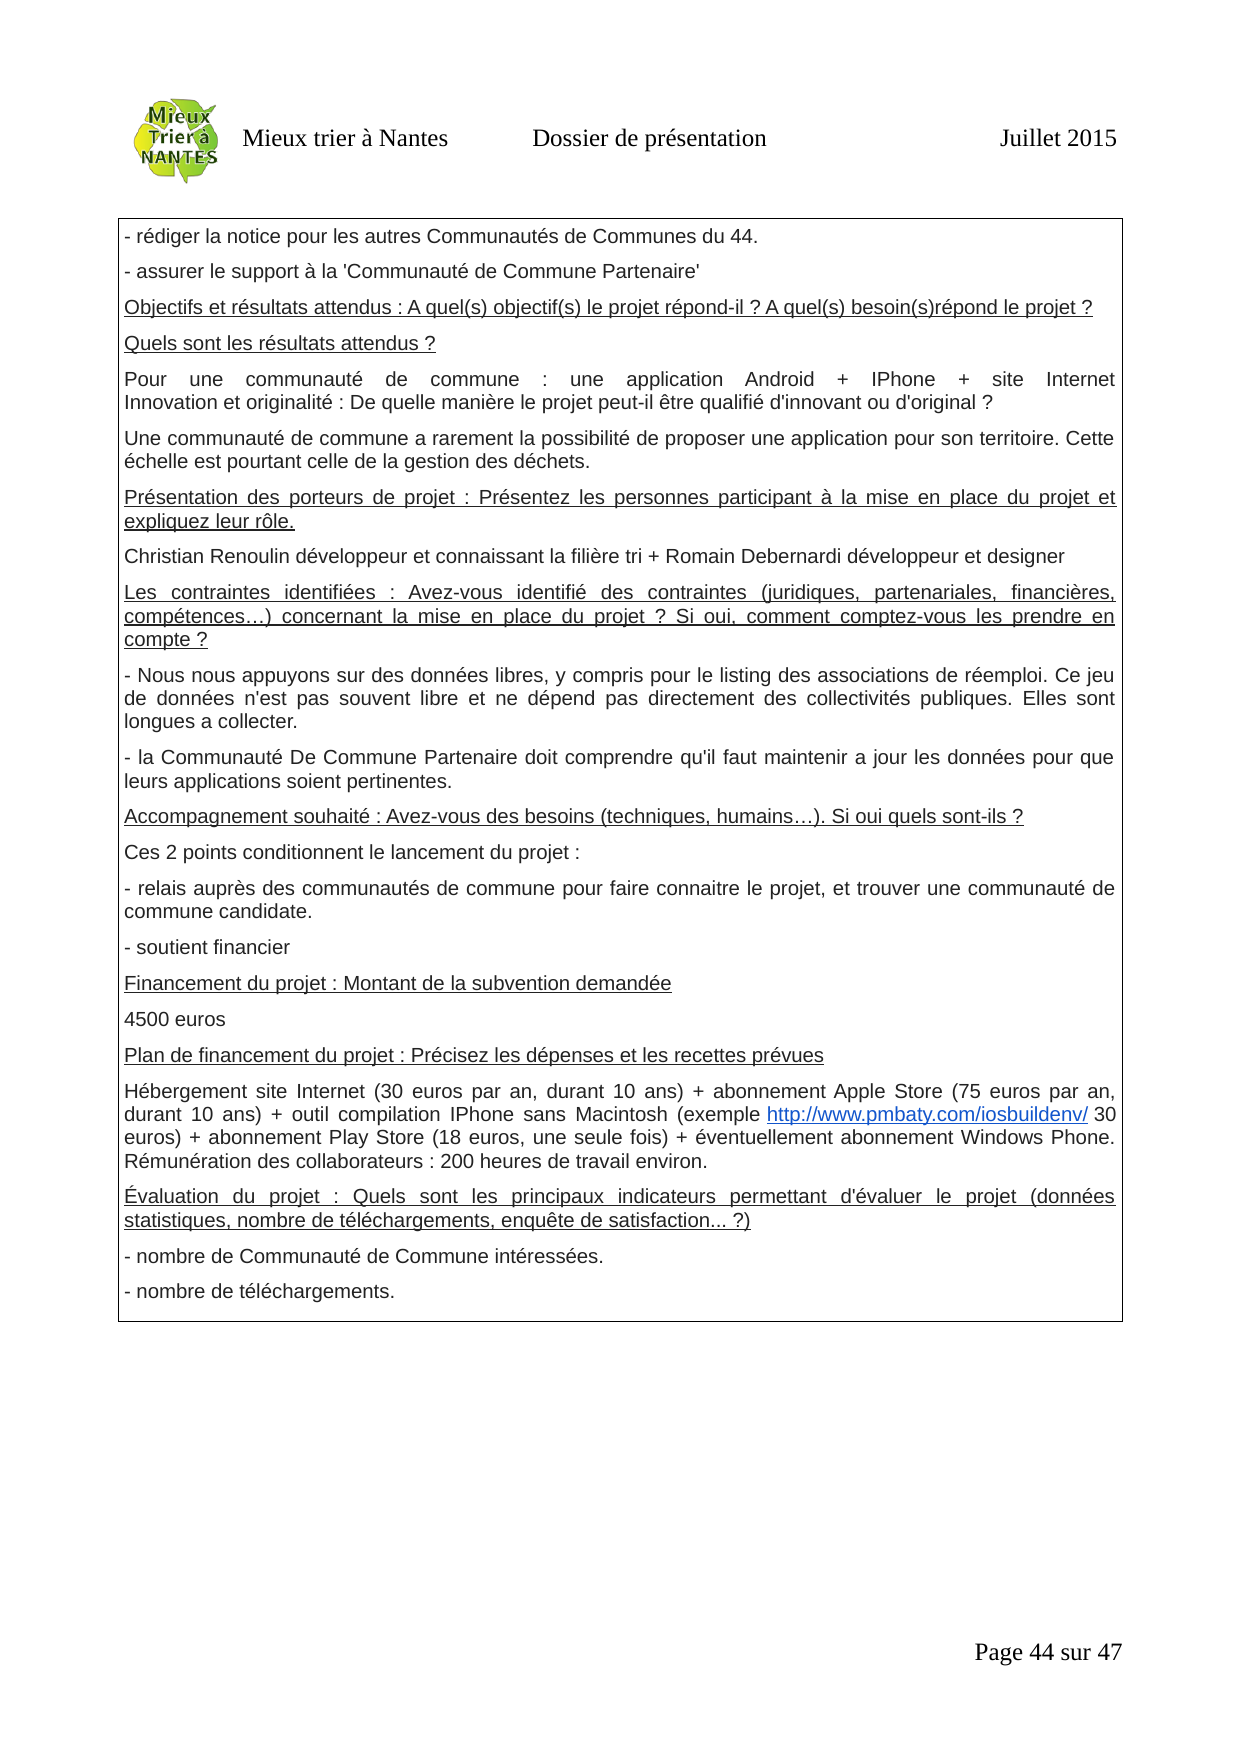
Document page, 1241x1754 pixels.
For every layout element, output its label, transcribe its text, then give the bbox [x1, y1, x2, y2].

picture [131, 95, 221, 185]
table_cell - rédiger la notice pour les autres Communautés de Communes du 44. - assurer le support à la 'Communauté de Commune Partenaire' Objectifs et résultats attendus : A quel(s) objectif(s) le projet répond-il ? A quel(s) besoin(s)répond le projet ? Quels sont les résultats attendus ? Pour une communauté de commune : une application Android + IPhone + site Internet Innovation et originalité : De quelle manière le projet peut-il être qualifié d'innovant ou d'original ? Une communauté de commune a rarement la possibilité de proposer une application pour son territoire. Cette échelle est pourtant celle de la gestion des déchets. Présentation des porteurs de projet : Présentez les personnes participant à la mise en place du projet et expliquez leur rôle. Christian Renoulin développeur et connaissant la filière tri + Romain Debernardi développeur et designer Les contraintes identifiées : Avez-vous identifié des contraintes (juridiques, partenariales, financières, compétences…) concernant la mise en place du projet ? Si oui, comment comptez-vous les prendre en compte ? - Nous nous appuyons sur des données libres, y compris pour le listing des associations de réemploi. Ce jeu de données n'est pas souvent libre et ne dépend pas directement des collectivités publiques. Elles sont longues a collecter. - la Communauté De Commune Partenaire doit comprendre qu'il faut maintenir a jour les données pour que leurs applications soient pertinentes. Accompagnement souhaité : Avez-vous des besoins (techniques, humains…). Si oui quels sont-ils ? Ces 2 points conditionnent le lancement du projet : - relais auprès des communautés de commune pour faire connaitre le projet, et trouver une communauté de commune candidate. - soutient financier Financement du projet : Montant de la subvention demandée 4500 euros Plan de financement du projet : Précisez les dépenses et les recettes prévues Hébergement site Internet (30 euros par an, durant 10 ans) + abonnement Apple Store (75 euros par an, durant 10 ans) + outil compilation IPhone sans Macintosh (exemple http://www.pmbaty.com/iosbuildenv/ 30 euros) + abonnement Play Store (18 euros, une seule fois) + éventuellement abonnement Windows Phone. Rémunération des collaborateurs : 200 heures de travail environ. Évaluation du projet : Quels sont les principaux indicateurs permettant d'évaluer le projet (données statistiques, nombre de téléchargements, enquête de satisfaction... ?) - nombre de Communauté de Commune intéressées. - nombre de téléchargements. [119, 219, 1122, 1321]
